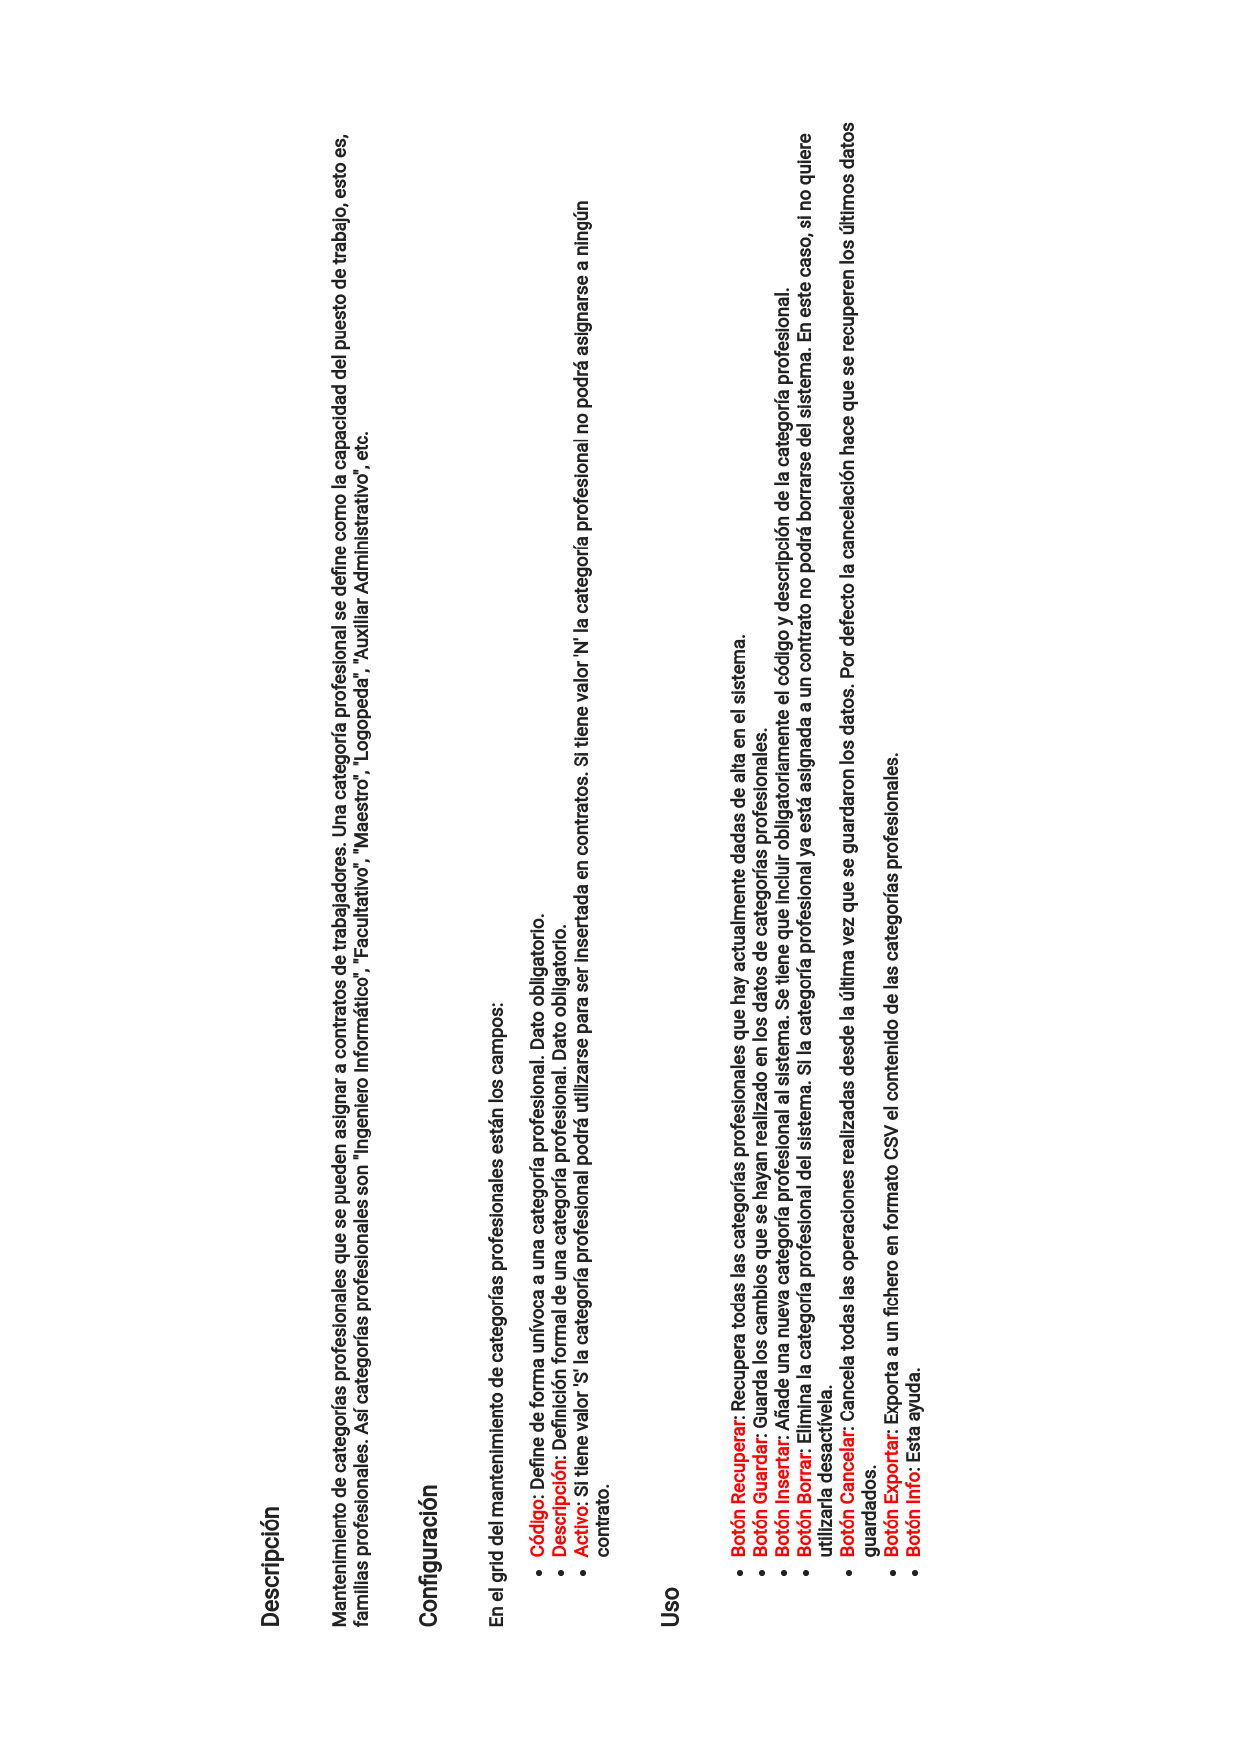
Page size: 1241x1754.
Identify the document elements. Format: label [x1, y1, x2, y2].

picture [258, 117, 927, 1628]
